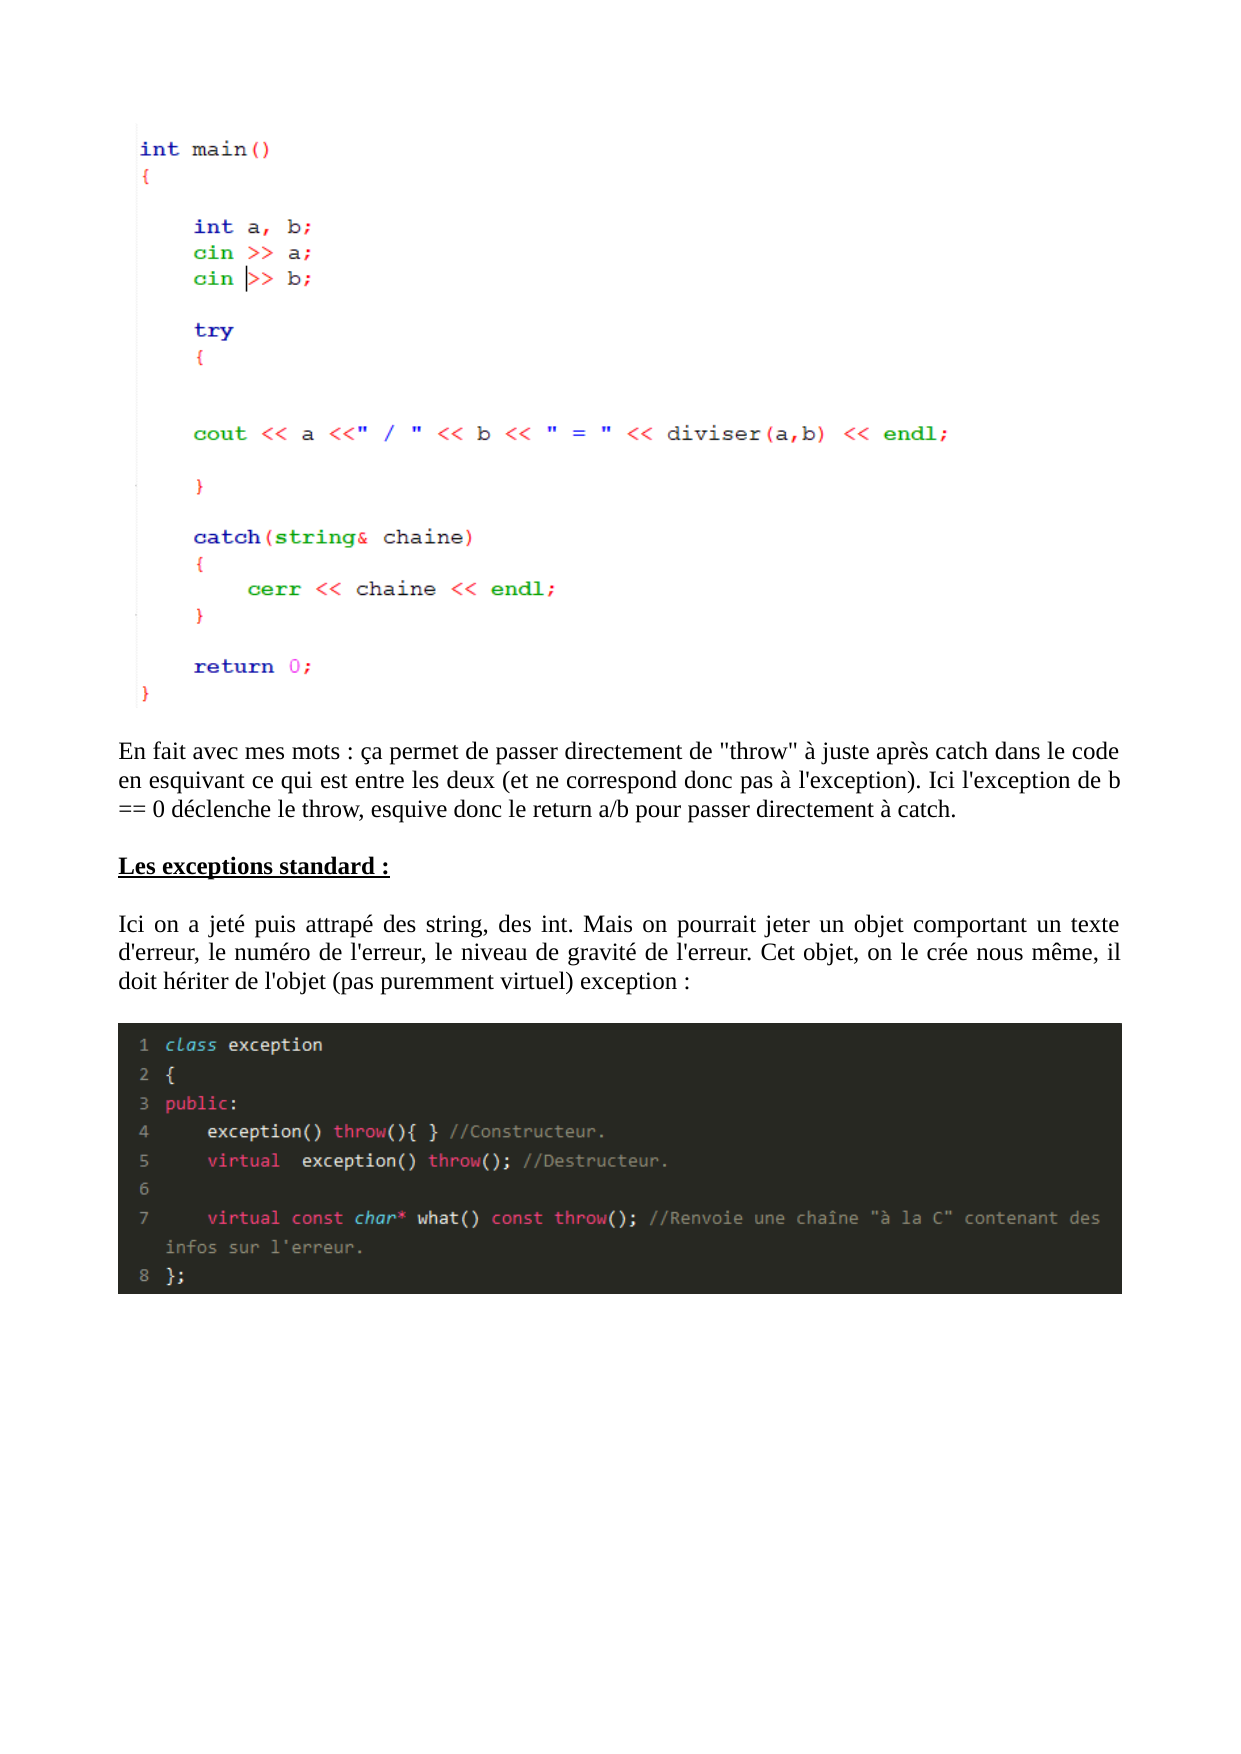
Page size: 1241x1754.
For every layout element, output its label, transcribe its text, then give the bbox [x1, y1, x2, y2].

text Ici on a jeté puis attrapé des string, des int. Mais on pourrait jeter un objet comportant un texte d'erreur, le numéro de l'erreur, le niveau de gravité de l'erreur. Cet objet, on le crée nous même, il doit hériter de l'objet (pas puremment virtuel) exception : [118, 909, 1122, 995]
text En fait avec mes mots : ça permet de passer directement de "throw" à juste après catch dans le code en esquivant ce qui est entre les deux (et ne correspond donc pas à l'exception). Ici l'exception de b == 0 déclenche le throw, esquive donc le return a/b pour passer directement à catch. [118, 736, 1122, 822]
text Les exceptions standard : [118, 851, 1122, 880]
